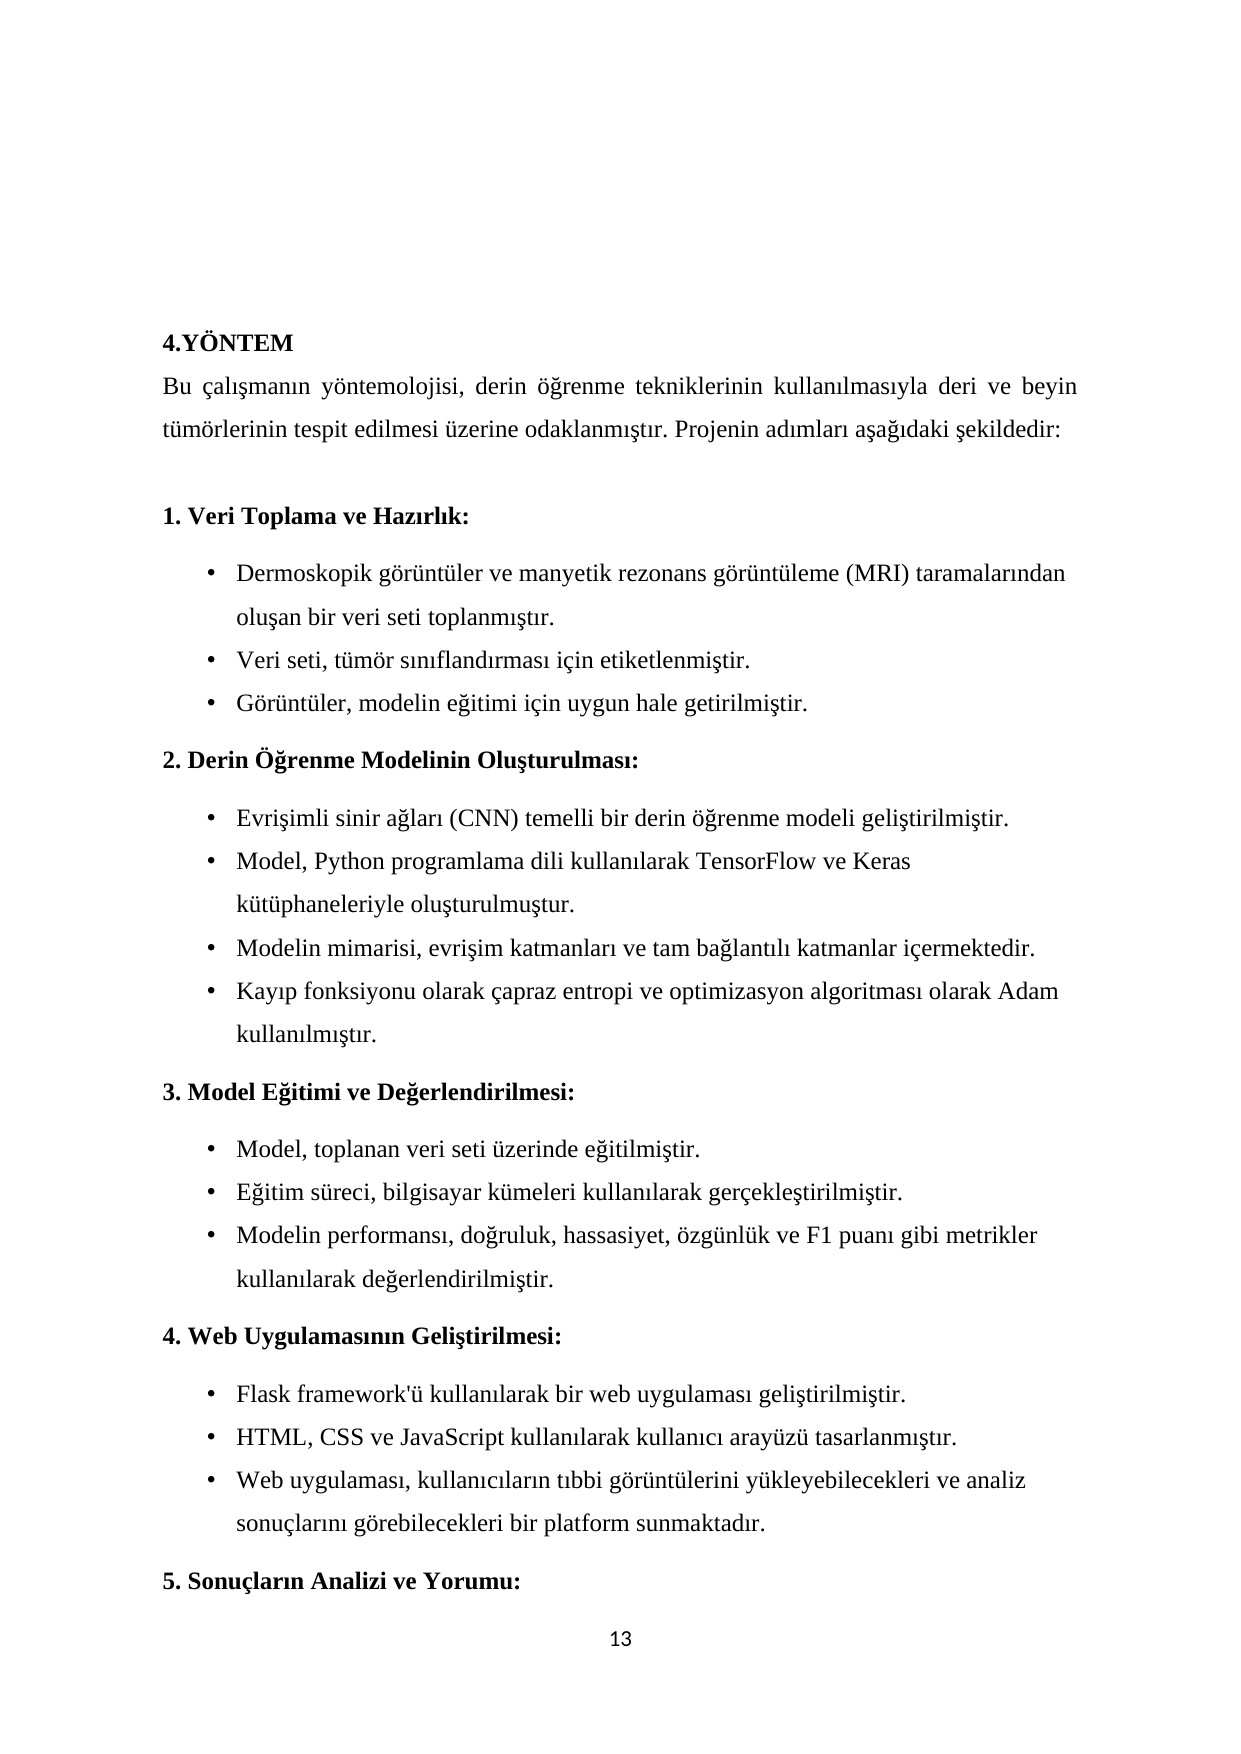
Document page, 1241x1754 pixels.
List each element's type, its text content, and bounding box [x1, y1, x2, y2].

list Model, Python programlama dili kullanılarak TensorFlow ve Keras kütüphaneleriyle oluşturulmuştur. [207, 846, 1078, 918]
text 4.YÖNTEM [162, 328, 1078, 357]
list Modelin mimarisi, evrişim katmanları ve tam bağlantılı katmanlar içermektedir. [207, 933, 1078, 961]
text 4. Web Uygulamasının Geliştirilmesi: [162, 1321, 1078, 1350]
list Evrişimli sinir ağları (CNN) temelli bir derin öğrenme modeli geliştirilmiştir. [207, 803, 1078, 832]
text 1. Veri Toplama ve Hazırlık: [162, 501, 1078, 529]
list Eğitim süreci, bilgisayar kümeleri kullanılarak gerçekleştirilmiştir. [207, 1177, 1078, 1206]
list Model, toplanan veri seti üzerinde eğitilmiştir. [207, 1134, 1078, 1163]
text Bu çalışmanın yöntemolojisi, derin öğrenme tekniklerinin kullanılmasıyla deri ve beyin tümörlerinin tespit edilmesi üzerine odaklanmıştır. Projenin adımları aşağıdaki şekildedir: [162, 371, 1078, 443]
list Dermoskopik görüntüler ve manyetik rezonans görüntüleme (MRI) taramalarından oluşan bir veri seti toplanmıştır. [207, 558, 1078, 630]
text 2. Derin Öğrenme Modelinin Oluşturulması: [162, 746, 1078, 774]
list Modelin performansı, doğruluk, hassasiyet, özgünlük ve F1 puanı gibi metrikler kullanılarak değerlendirilmiştir. [207, 1221, 1078, 1292]
text 3. Model Eğitimi ve Değerlendirilmesi: [162, 1077, 1078, 1105]
list Kayıp fonksiyonu olarak çapraz entropi ve optimizasyon algoritması olarak Adam kullanılmıştır. [207, 976, 1078, 1048]
list Görüntüler, modelin eğitimi için uygun hale getirilmiştir. [207, 688, 1078, 717]
list Web uygulaması, kullanıcıların tıbbi görüntülerini yükleyebilecekleri ve analiz sonuçlarını görebilecekleri bir platform sunmaktadır. [207, 1465, 1078, 1537]
list Flask framework'ü kullanılarak bir web uygulaması geliştirilmiştir. [207, 1379, 1078, 1408]
text 5. Sonuçların Analizi ve Yorumu: [162, 1566, 1078, 1595]
list Veri seti, tümör sınıflandırması için etiketlenmiştir. [207, 645, 1078, 673]
list HTML, CSS ve JavaScript kullanılarak kullanıcı arayüzü tasarlanmıştır. [207, 1422, 1078, 1451]
